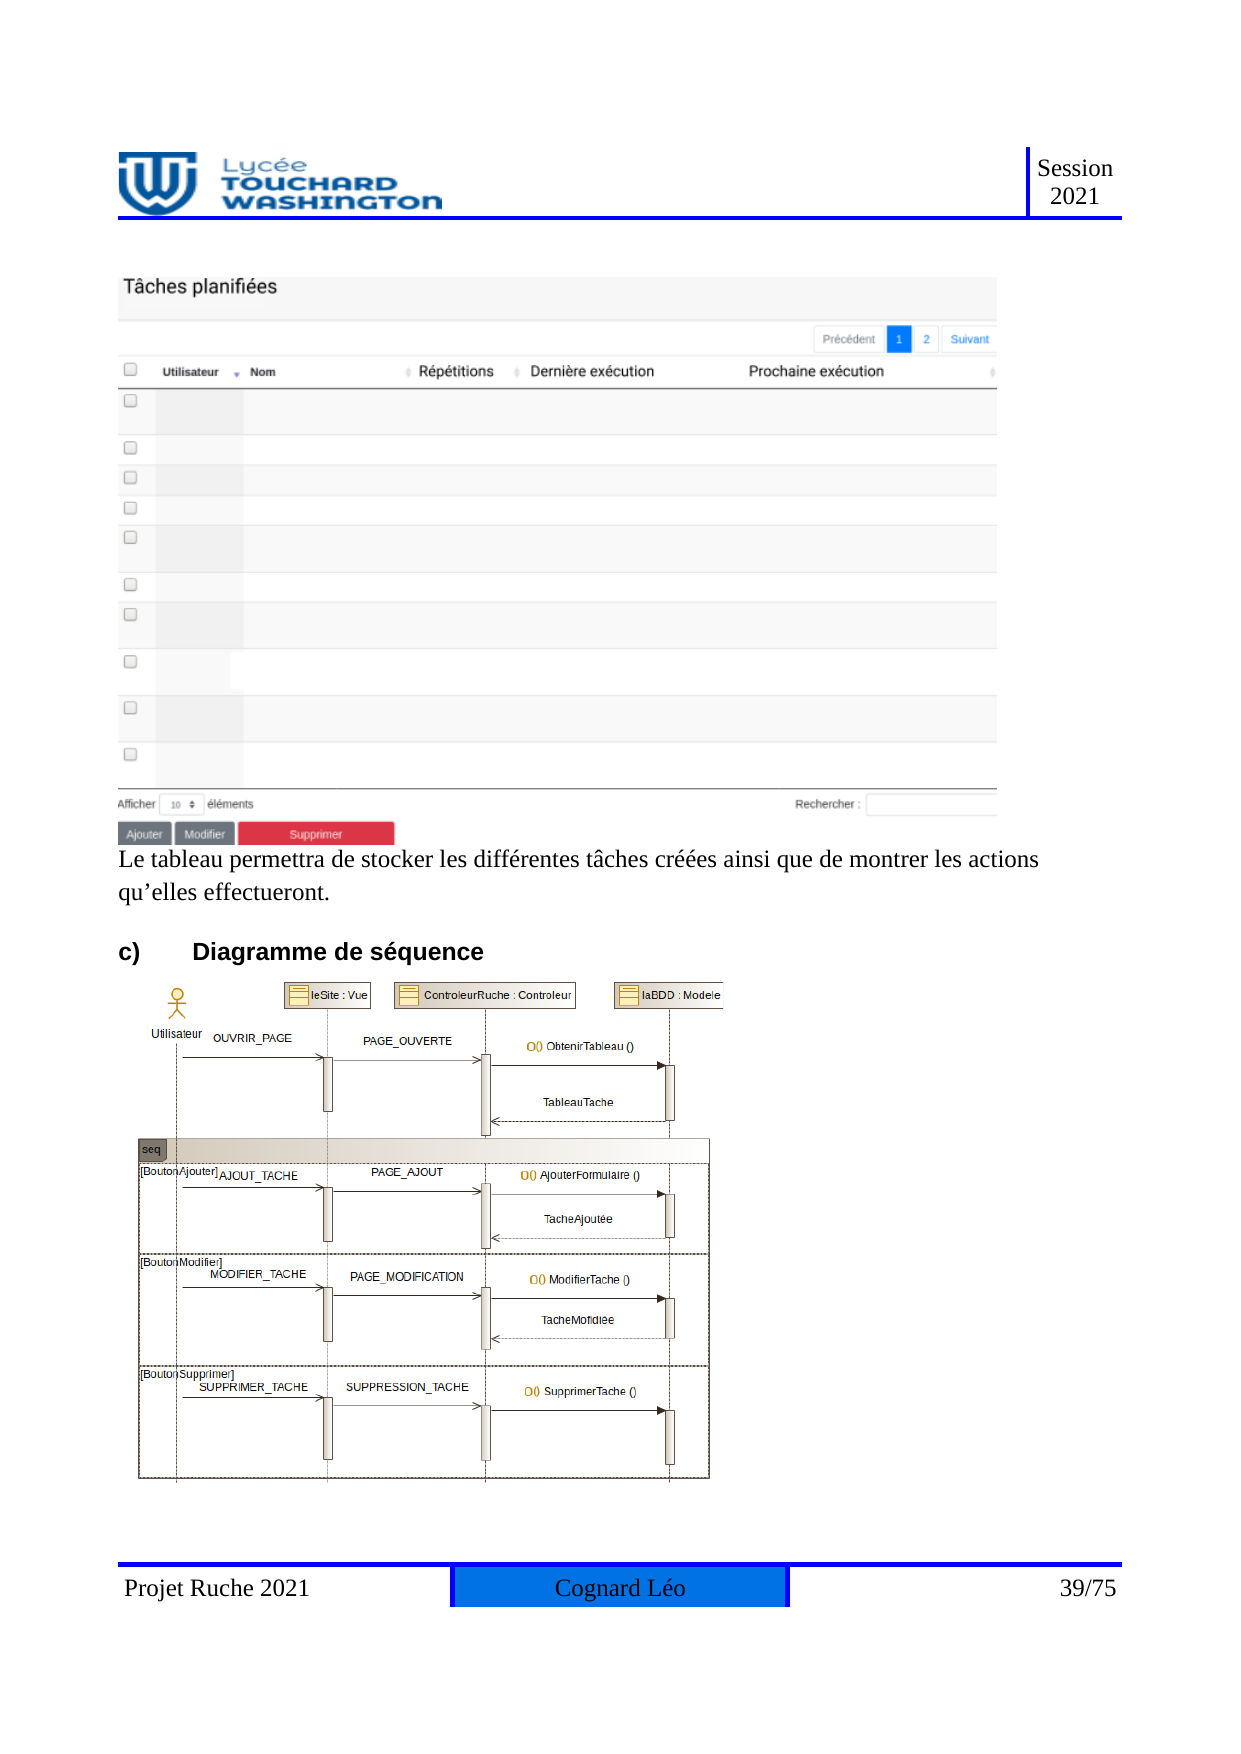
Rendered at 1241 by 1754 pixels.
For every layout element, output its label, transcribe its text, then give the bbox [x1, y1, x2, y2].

picture [118, 152, 442, 216]
text Le tableau permettra de stocker les différentes tâches créées ainsi que de montrer les actions qu’elles effectueront. [118, 844, 1122, 906]
picture [118, 277, 997, 845]
picture [118, 972, 724, 1483]
subtitle Diagramme de séquence [118, 937, 1122, 966]
